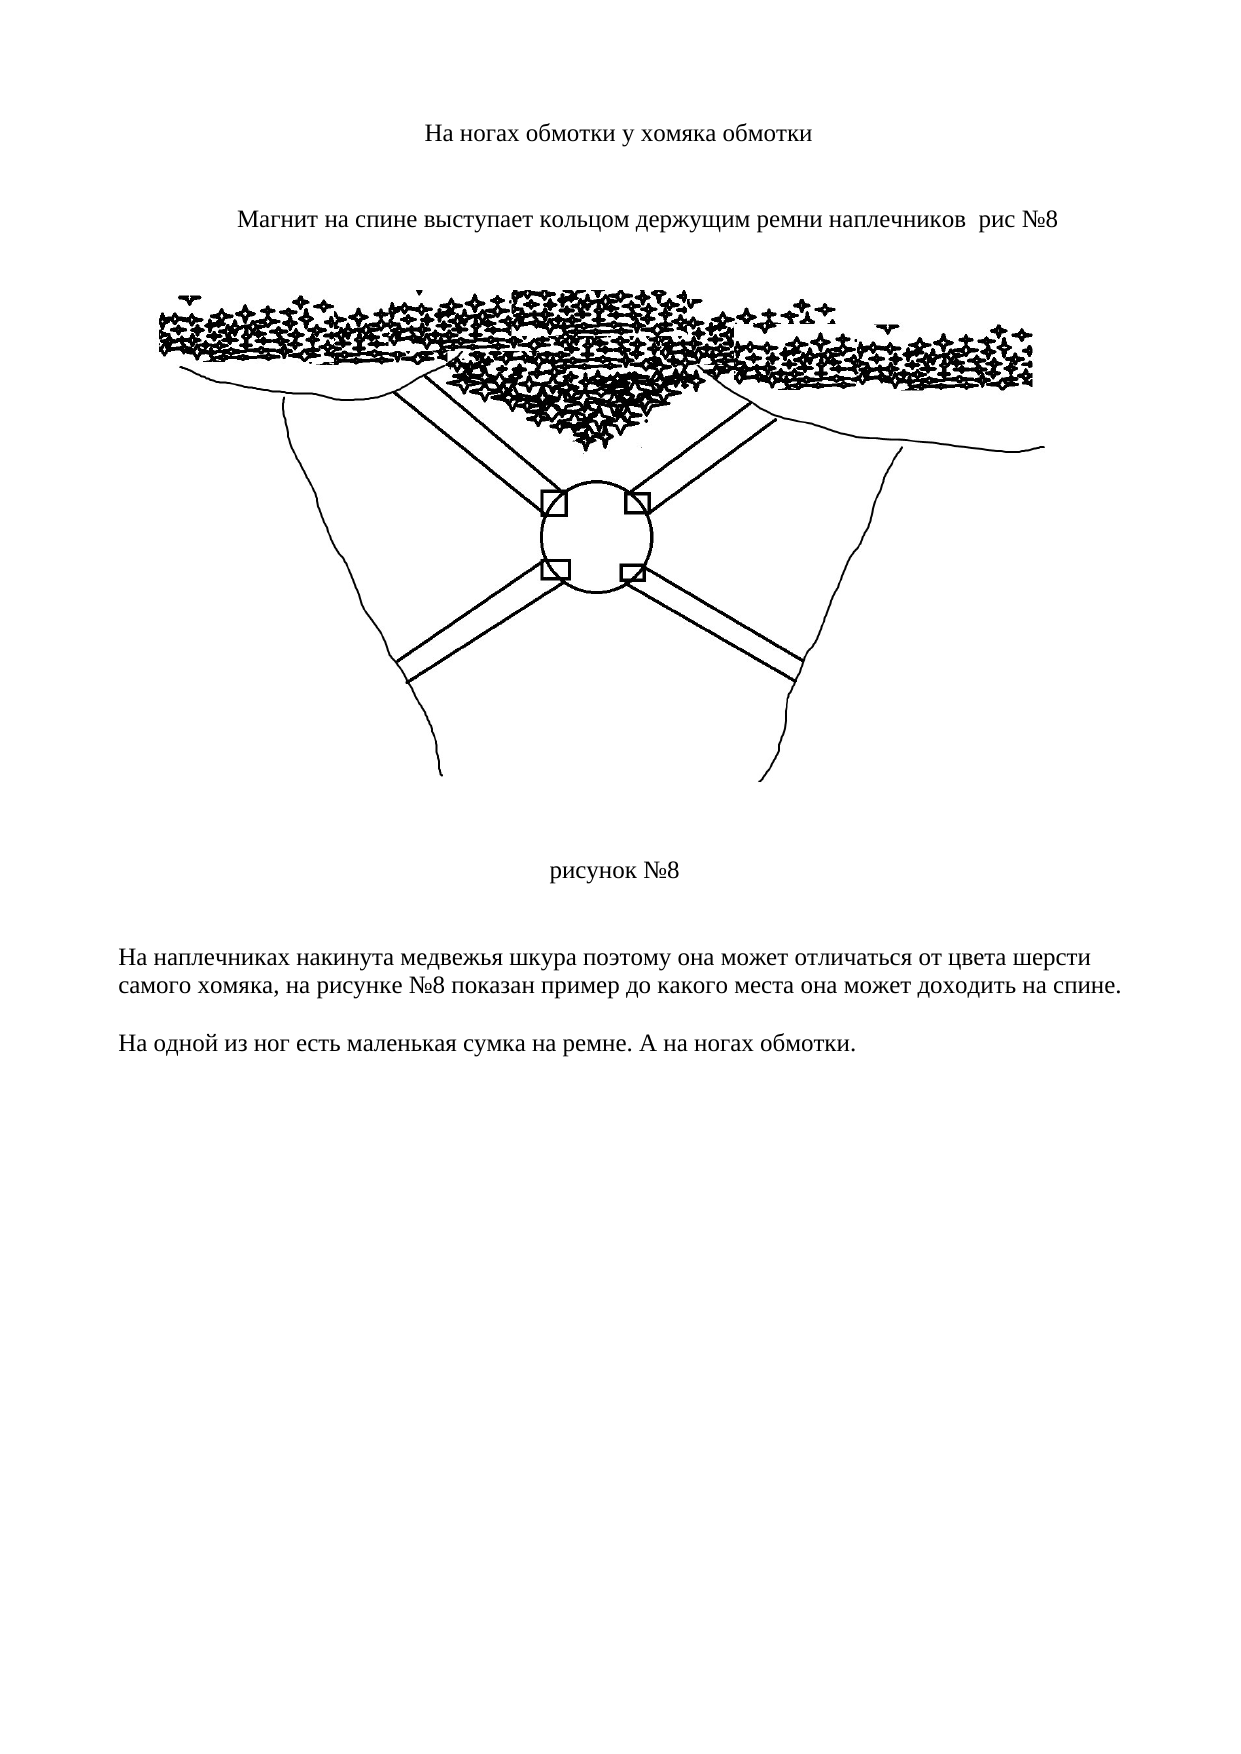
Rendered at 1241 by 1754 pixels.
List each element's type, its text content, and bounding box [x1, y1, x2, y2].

text На одной из ног есть маленькая сумка на ремне. А на ногах обмотки. [118, 1028, 1122, 1057]
picture [118, 290, 1123, 856]
text На наплечниках накинута медвежья шкура поэтому она может отличаться от цвета шерсти самого хомяка, на рисунке №8 показан пример до какого места она может доходить на спине. [118, 942, 1122, 999]
text рисунок №8 [118, 856, 1122, 884]
text Магнит на спине выступает кольцом держущим ремни наплечников рис №8 [118, 204, 1122, 233]
text На ногах обмотки у хомяка обмотки [118, 118, 1122, 147]
